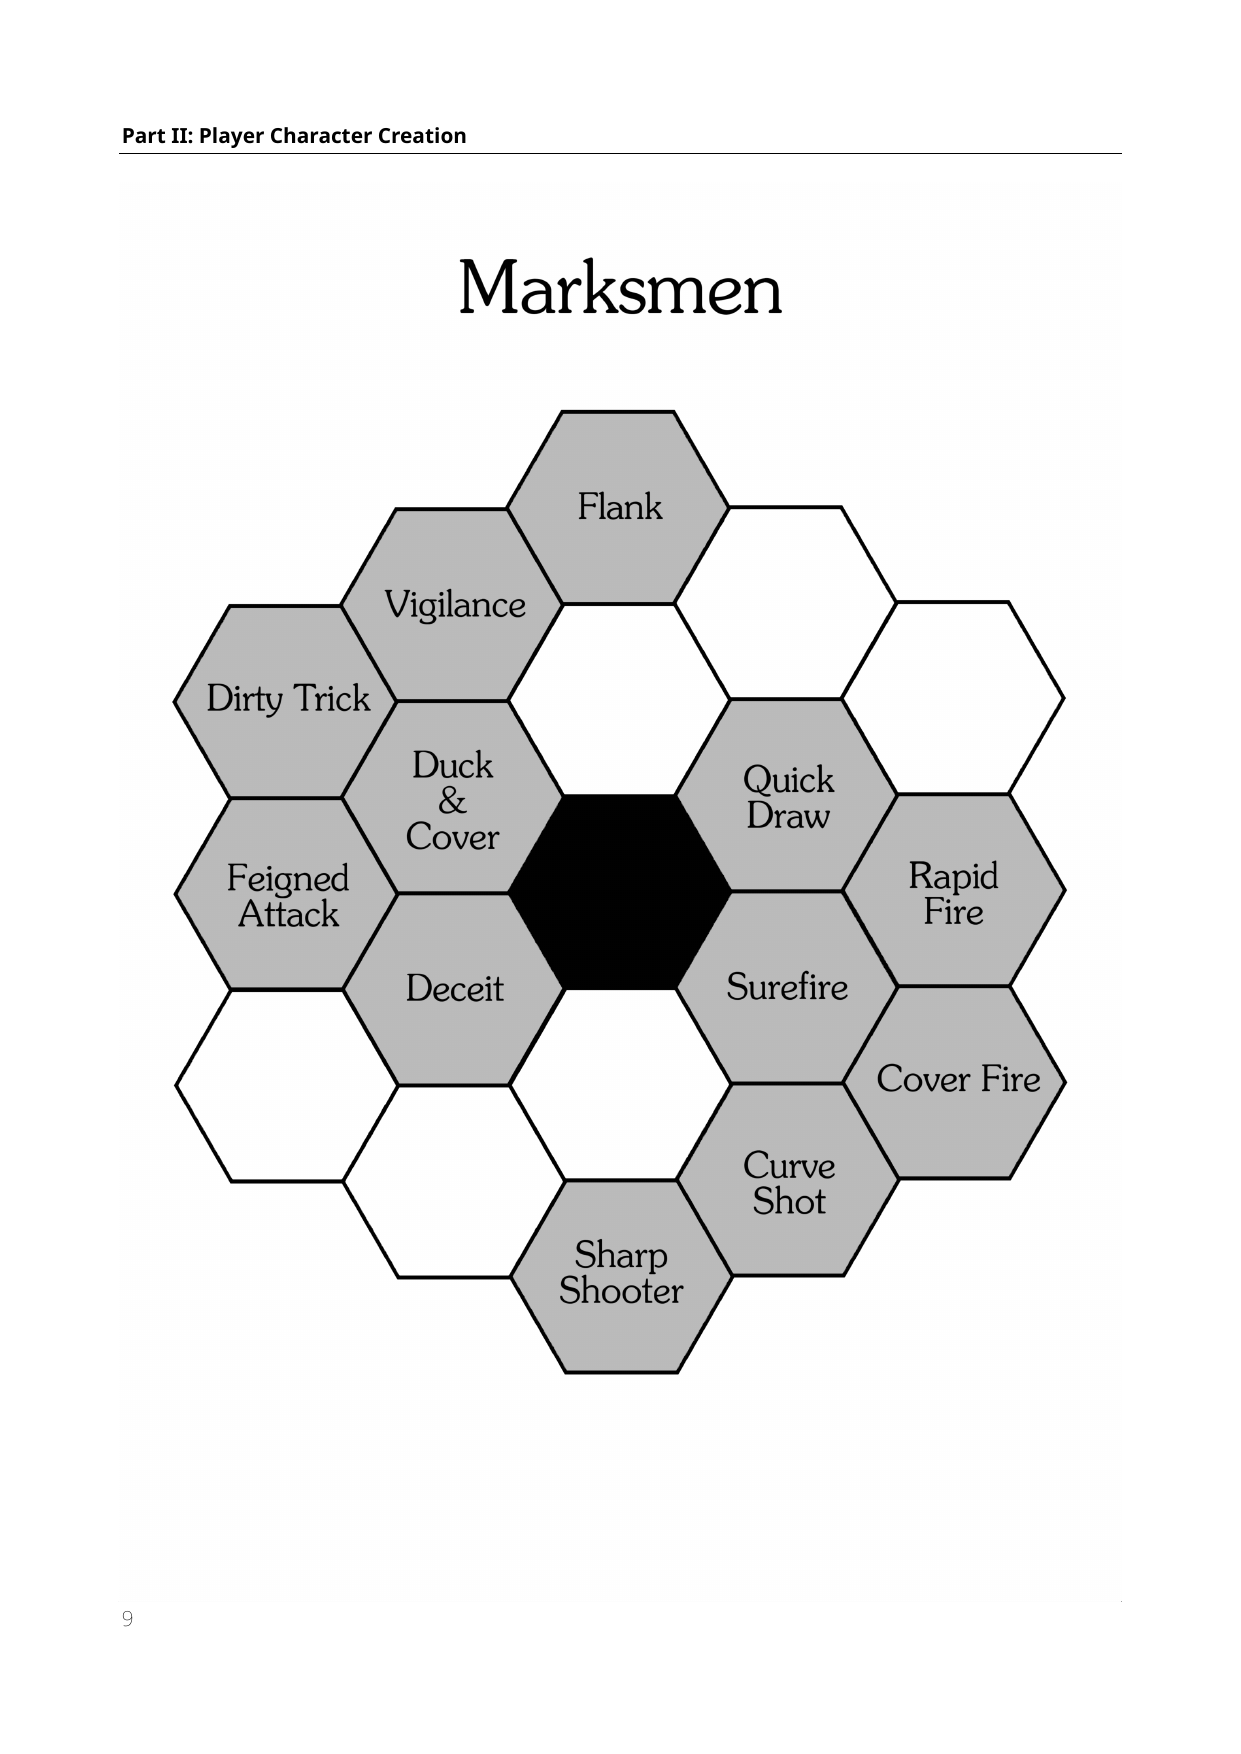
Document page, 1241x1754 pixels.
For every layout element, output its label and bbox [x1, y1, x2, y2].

picture [118, 182, 1122, 1602]
